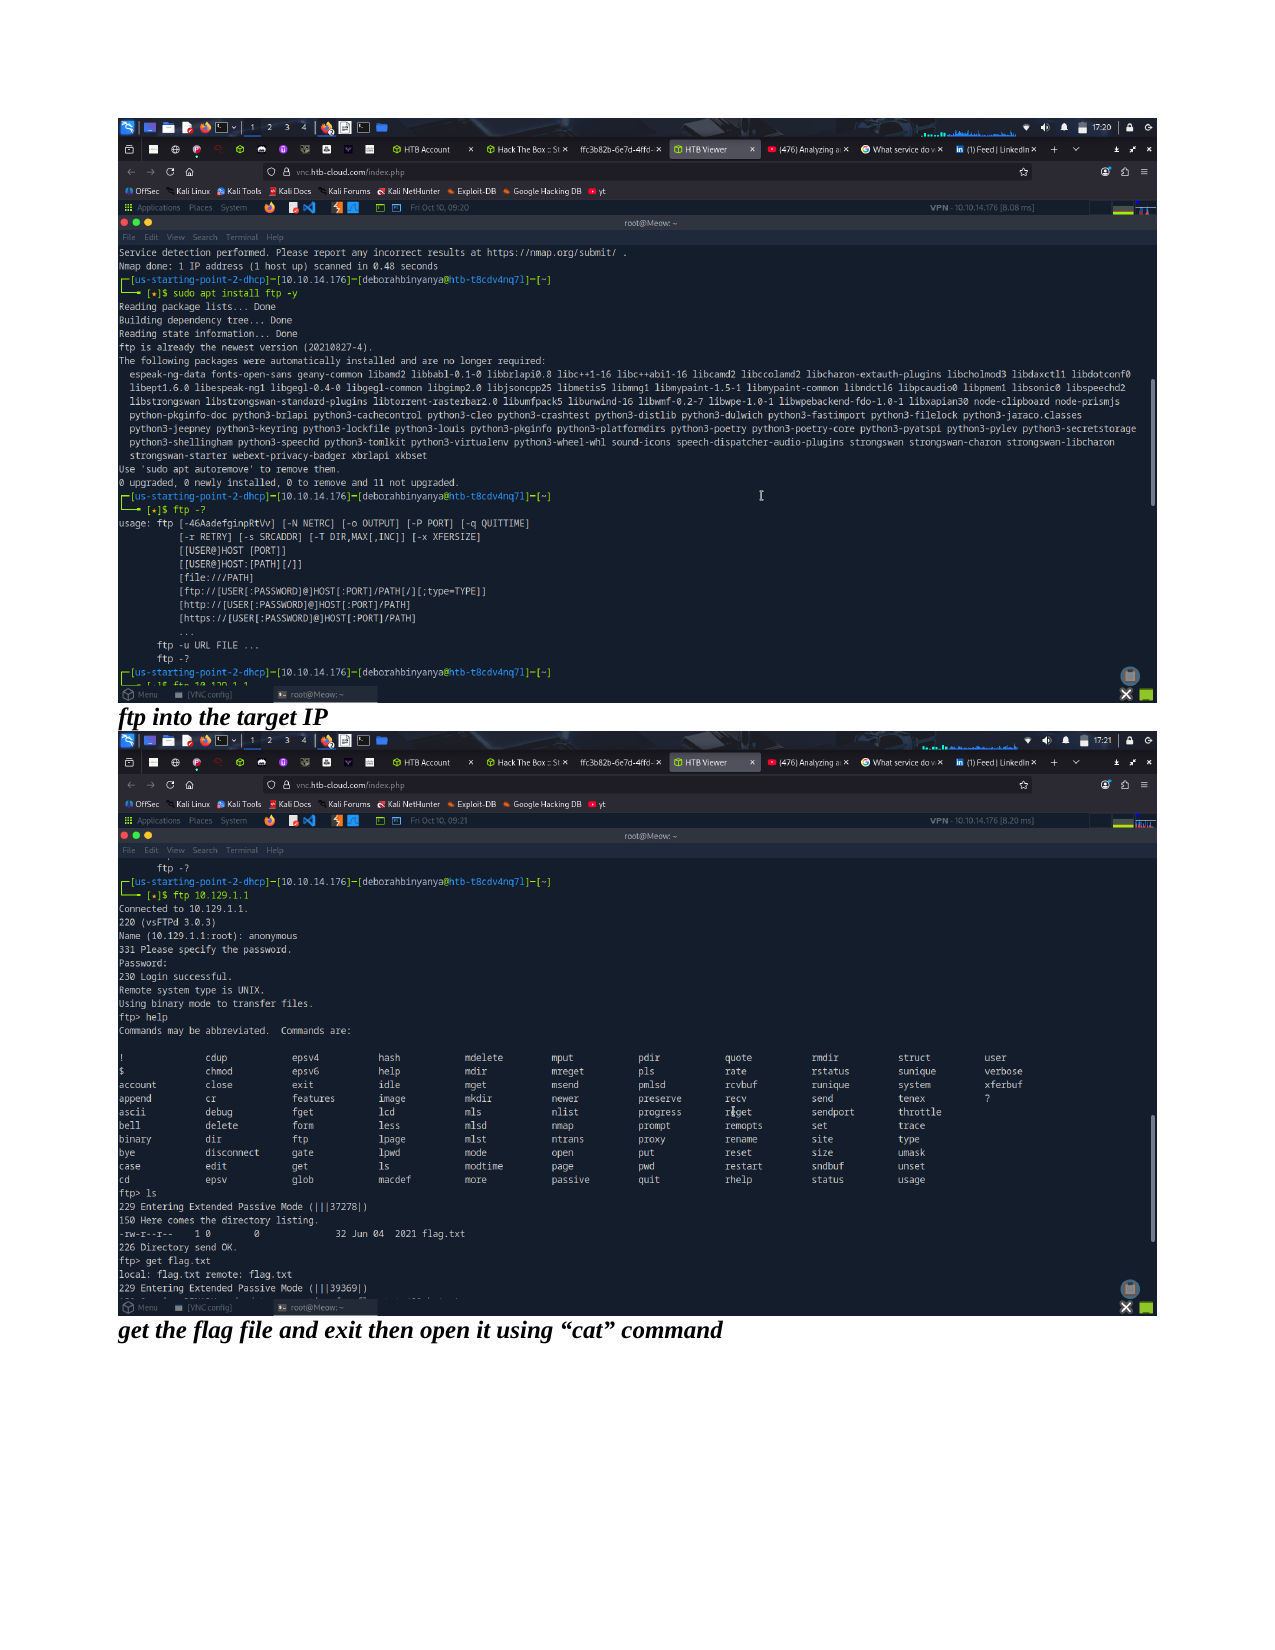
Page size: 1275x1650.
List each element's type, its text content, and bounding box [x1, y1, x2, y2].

picture [118, 731, 1157, 1316]
text get the flag file and exit then open it using “cat” command [118, 1316, 1157, 1344]
text ftp into the target IP [118, 703, 1157, 731]
picture [118, 118, 1157, 703]
